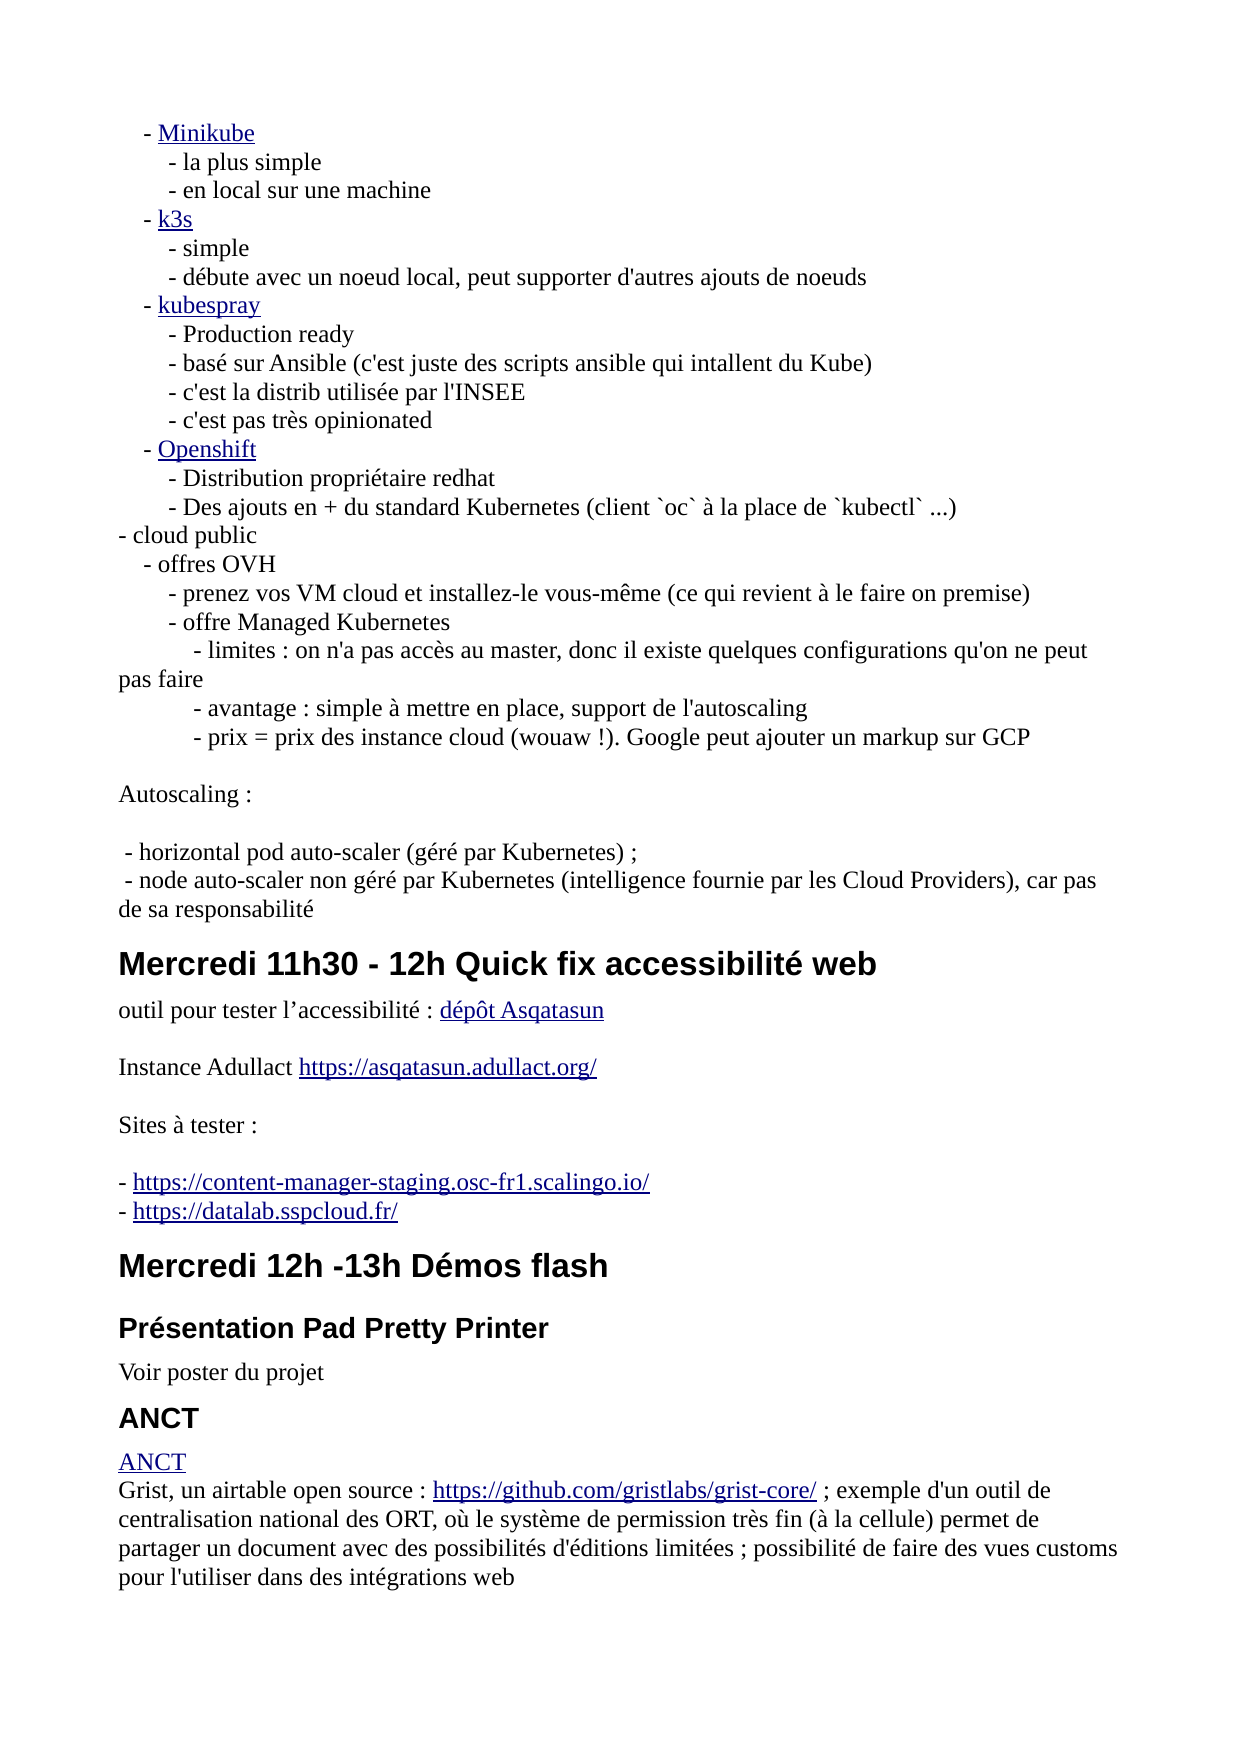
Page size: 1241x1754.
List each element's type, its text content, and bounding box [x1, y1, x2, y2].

text - horizontal pod auto-scaler (géré par Kubernetes) ; [118, 837, 1122, 866]
text - c'est la distrib utilisée par l'INSEE [118, 377, 1122, 406]
text - Production ready [118, 319, 1122, 348]
text - https://datalab.sspcloud.fr/ [118, 1196, 1122, 1225]
text Autoscaling : [118, 779, 1122, 808]
text - c'est pas très opinionated [118, 406, 1122, 434]
text - Openshift [118, 434, 1122, 463]
text - Distribution propriétaire redhat [118, 463, 1122, 492]
text Grist, un airtable open source : https://github.com/gristlabs/grist-core/ ; exemple d'un outil de centralisation national des ORT, où le système de permission très fin (à la cellule) permet de partager un document avec des possibilités d'éditions limitées ; possibilité de faire des vues customs pour l'utiliser dans des intégrations web [118, 1475, 1122, 1590]
text outil pour tester l’accessibilité : dépôt Asqatasun [118, 995, 1122, 1024]
text - offres OVH [118, 549, 1122, 578]
text - prenez vos VM cloud et installez-le vous-même (ce qui revient à le faire on premise) [118, 578, 1122, 607]
text - la plus simple [118, 147, 1122, 176]
text - node auto-scaler non géré par Kubernetes (intelligence fournie par les Cloud Providers), car pas de sa responsabilité [118, 866, 1122, 923]
text - débute avec un noeud local, peut supporter d'autres ajouts de noeuds [118, 262, 1122, 291]
text - k3s [118, 204, 1122, 233]
text Voir poster du projet [118, 1357, 1122, 1386]
text - prix = prix des instance cloud (wouaw !). Google peut ajouter un markup sur GCP [118, 722, 1122, 751]
text - Minikube [118, 118, 1122, 147]
subtitle Présentation Pad Pretty Printer [118, 1311, 1122, 1345]
text Sites à tester : [118, 1110, 1122, 1139]
text - en local sur une machine [118, 176, 1122, 204]
text - limites : on n'a pas accès au master, donc il existe quelques configurations qu'on ne peut pas faire [118, 636, 1122, 693]
text - kubespray [118, 291, 1122, 319]
subtitle ANCT [118, 1401, 1122, 1434]
text - https://content-manager-staging.osc-fr1.scalingo.io/ [118, 1167, 1122, 1196]
text ANCT [118, 1447, 1122, 1475]
subtitle Mercredi 12h -13h Démos flash [118, 1246, 1122, 1284]
text - Des ajouts en + du standard Kubernetes (client `oc` à la place de `kubectl` ...) [118, 492, 1122, 521]
subtitle Mercredi 11h30 - 12h Quick fix accessibilité web [118, 944, 1122, 982]
text Instance Adullact https://asqatasun.adullact.org/ [118, 1052, 1122, 1081]
text - simple [118, 233, 1122, 262]
text - offre Managed Kubernetes [118, 607, 1122, 636]
text - basé sur Ansible (c'est juste des scripts ansible qui intallent du Kube) [118, 348, 1122, 377]
text - cloud public [118, 521, 1122, 549]
text - avantage : simple à mettre en place, support de l'autoscaling [118, 693, 1122, 722]
